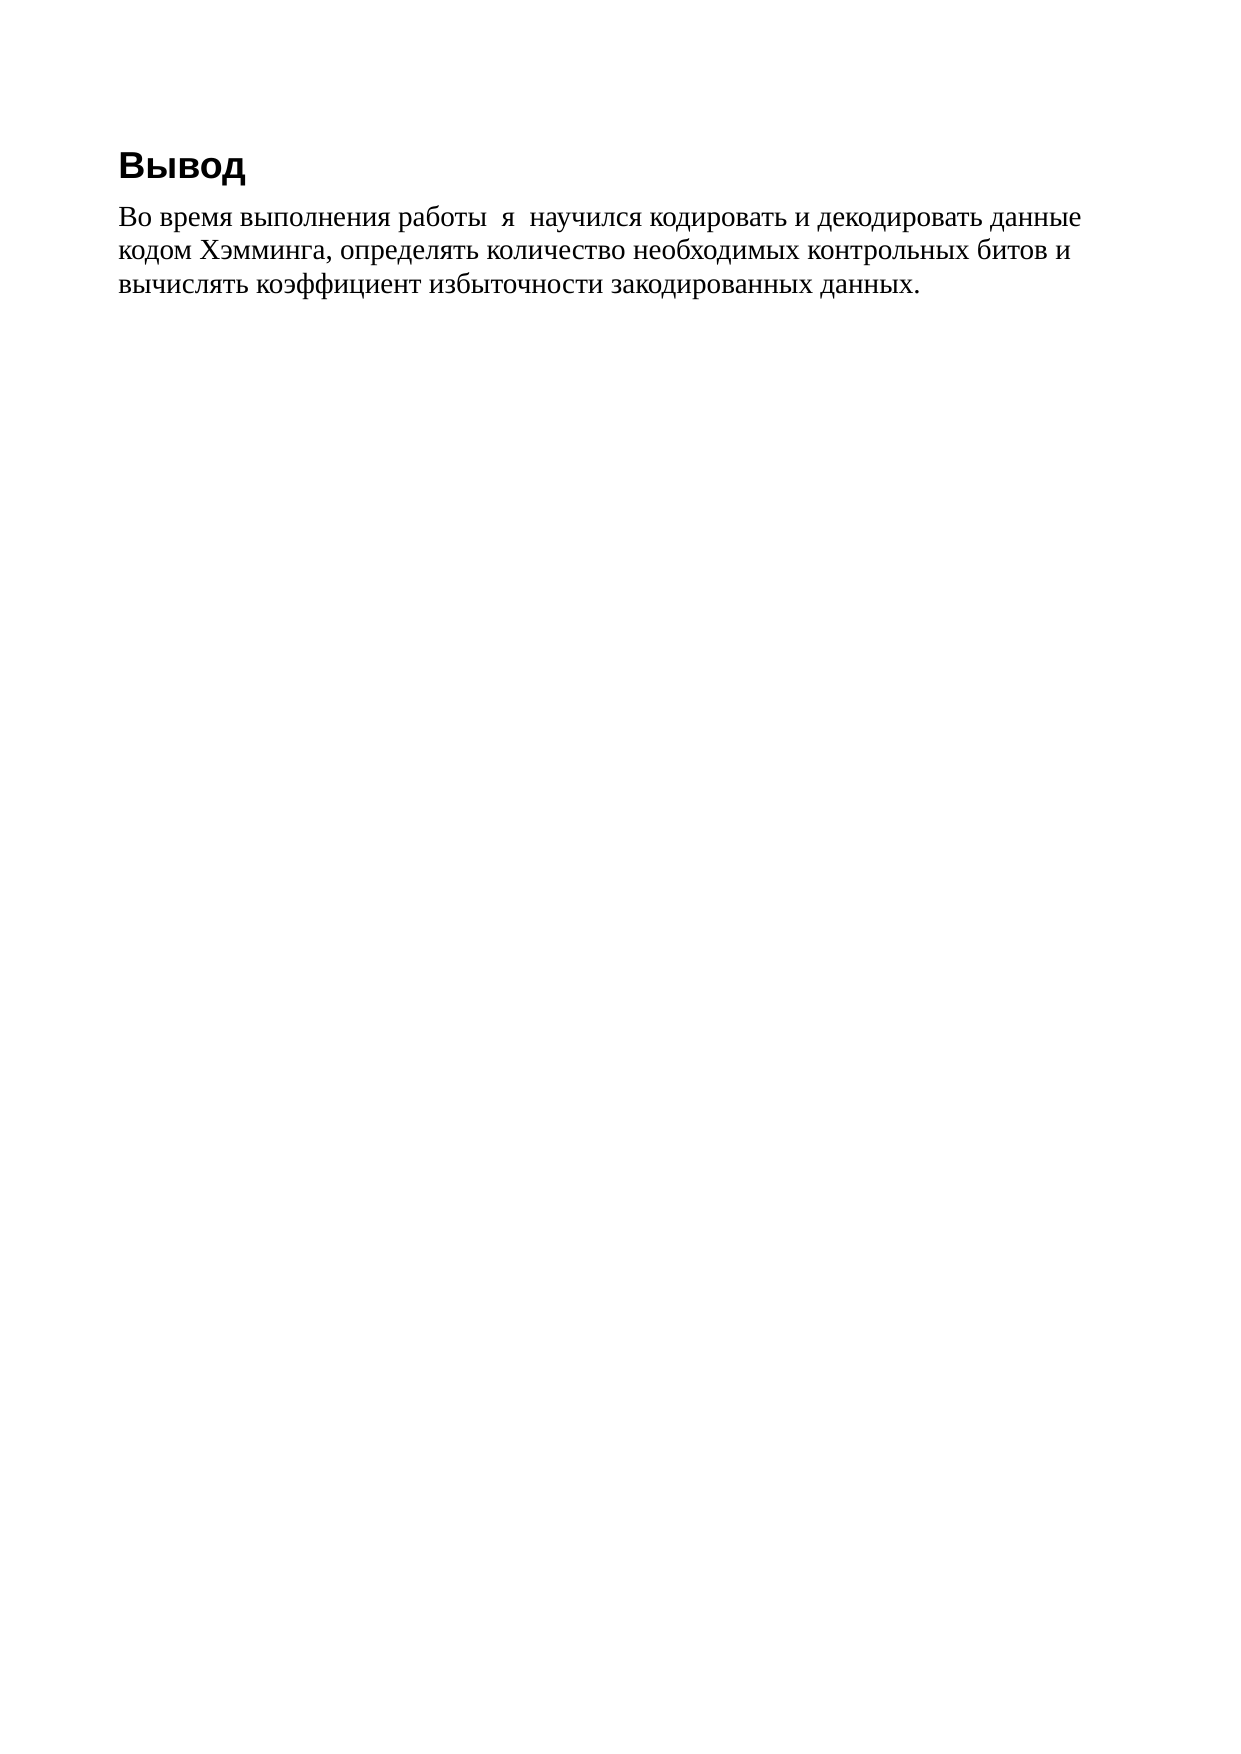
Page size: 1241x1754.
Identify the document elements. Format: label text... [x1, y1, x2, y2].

subtitle Вывод [118, 143, 1122, 186]
text Во время выполнения работы я научился кодировать и декодировать данные кодом Хэмминга, определять количество необходимых контрольных битов и вычислять коэффициент избыточности закодированных данных. [118, 199, 1122, 299]
